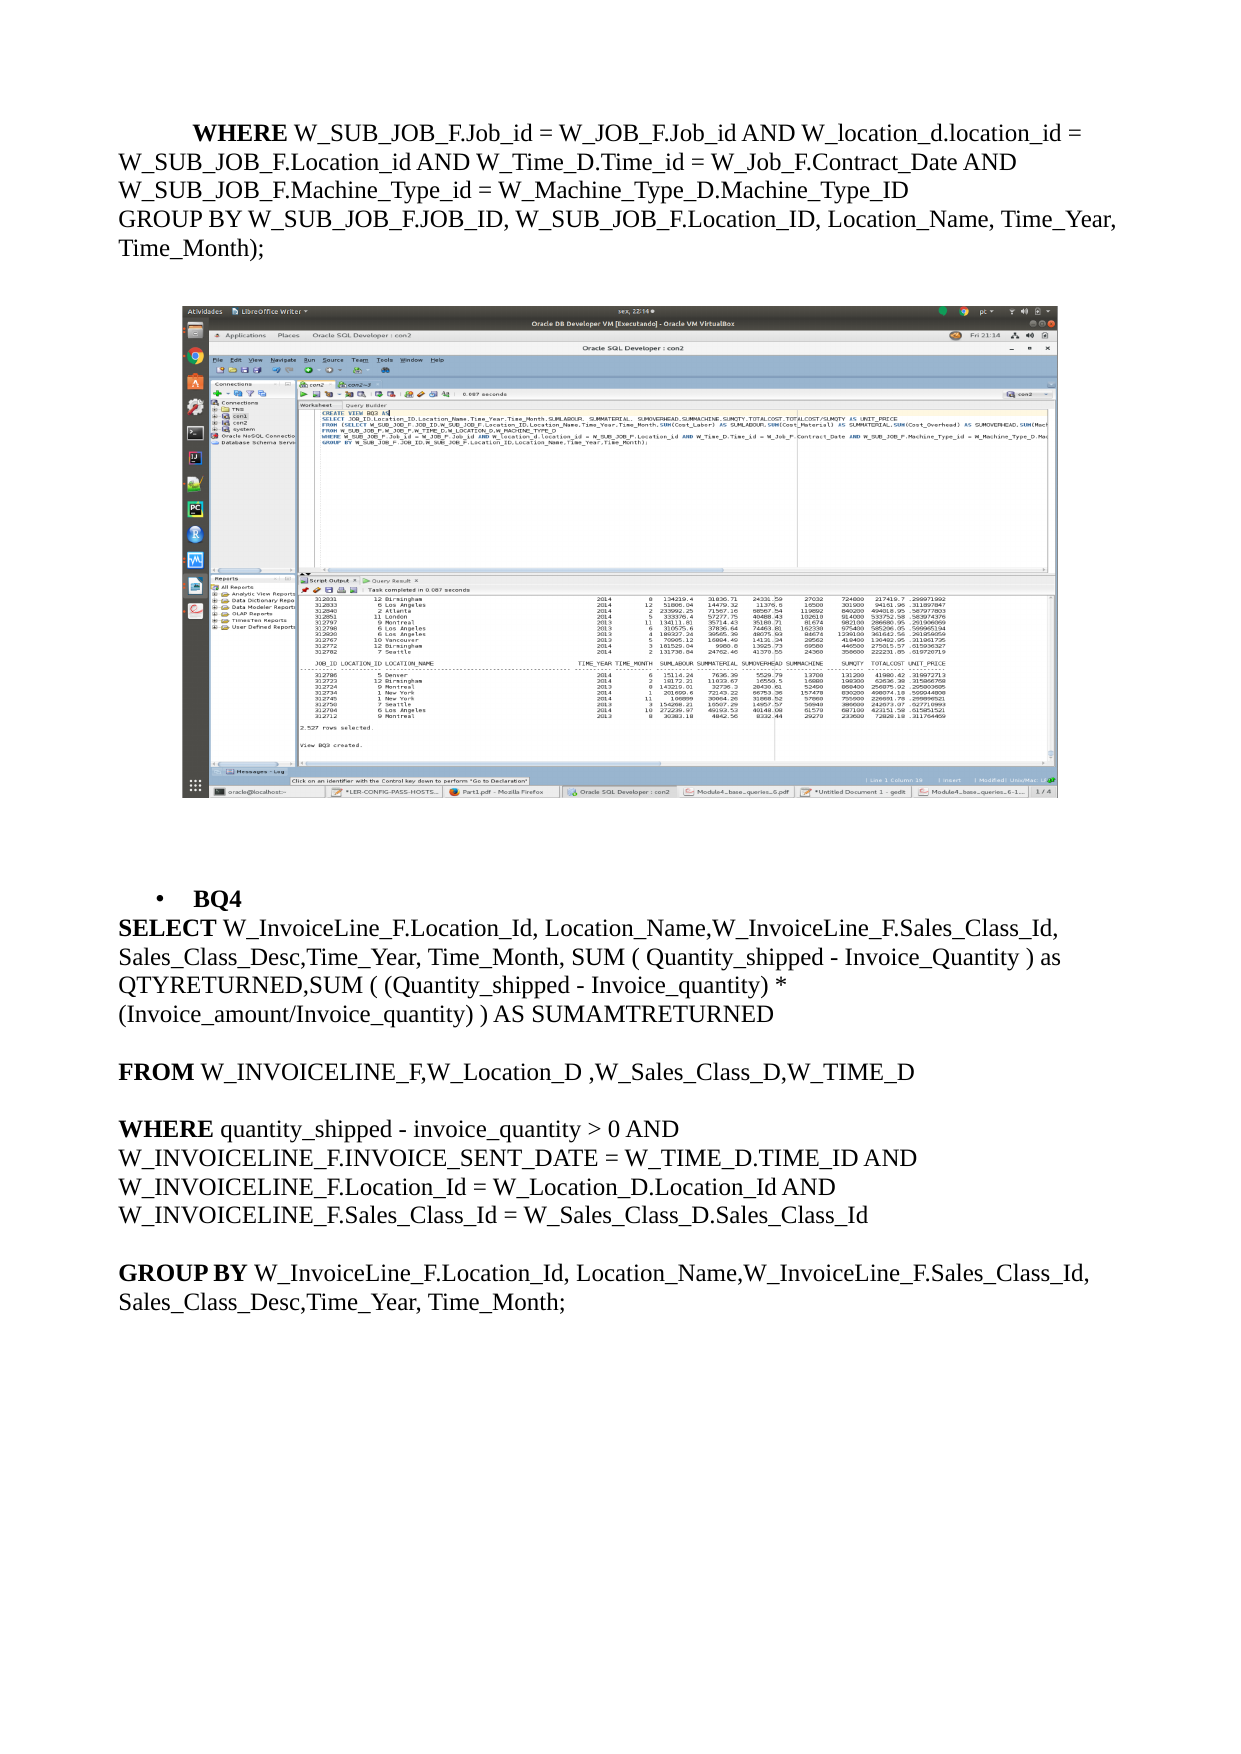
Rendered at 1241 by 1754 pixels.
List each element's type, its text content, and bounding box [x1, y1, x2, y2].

text SELECT W_InvoiceLine_F.Location_Id, Location_Name,W_InvoiceLine_F.Sales_Class_Id, [118, 913, 1122, 942]
text WHERE quantity_shipped - invoice_quantity > 0 AND W_INVOICELINE_F.INVOICE_SENT_DATE = W_TIME_D.TIME_ID AND W_INVOICELINE_F.Location_Id = W_Location_D.Location_Id AND [118, 1114, 1122, 1200]
text GROUP BY W_SUB_JOB_F.JOB_ID, W_SUB_JOB_F.Location_ID, Location_Name, Time_Year, Time_Month); [118, 204, 1122, 262]
text GROUP BY W_InvoiceLine_F.Location_Id, Location_Name,W_InvoiceLine_F.Sales_Class_Id, Sales_Class_Desc,Time_Year, Time_Month; [118, 1258, 1122, 1315]
text FROM W_INVOICELINE_F,W_Location_D ,W_Sales_Class_D,W_TIME_D [118, 1057, 1122, 1085]
text W_INVOICELINE_F.Sales_Class_Id = W_Sales_Class_D.Sales_Class_Id [118, 1200, 1122, 1229]
list BQ4 [156, 884, 1122, 913]
text Sales_Class_Desc,Time_Year, Time_Month, SUM ( Quantity_shipped - Invoice_Quantity ) as QTYRETURNED,SUM ( (Quantity_shipped - Invoice_quantity) * (Invoice_amount/Invoice_quantity) ) AS SUMAMTRETURNED [118, 942, 1122, 1028]
text WHERE W_SUB_JOB_F.Job_id = W_JOB_F.Job_id AND W_location_d.location_id = W_SUB_JOB_F.Location_id AND W_Time_D.Time_id = W_Job_F.Contract_Date AND W_SUB_JOB_F.Machine_Type_id = W_Machine_Type_D.Machine_Type_ID [118, 118, 1122, 204]
